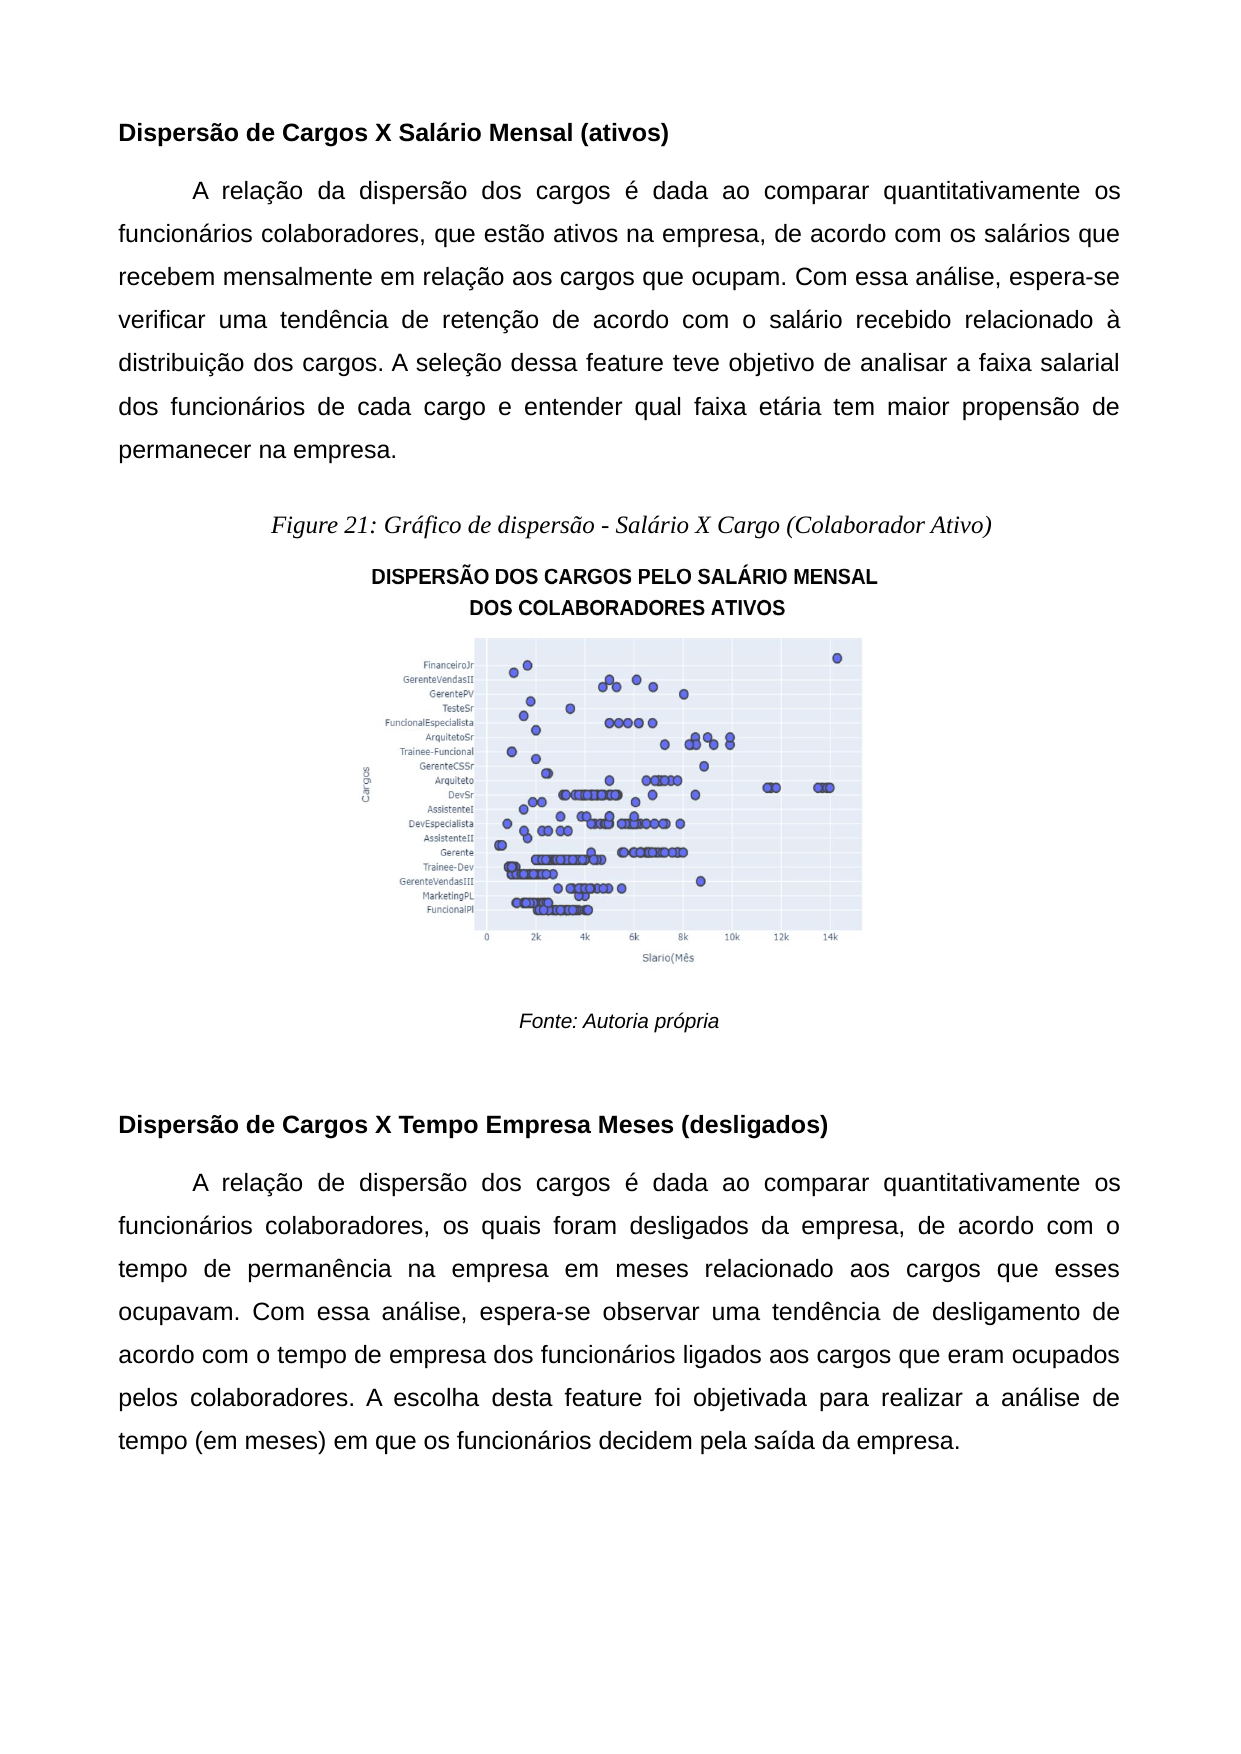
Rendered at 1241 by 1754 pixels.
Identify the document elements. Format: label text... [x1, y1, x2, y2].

text A relação de dispersão dos cargos é dada ao comparar quantitativamente os funcionários colaboradores, os quais foram desligados da empresa, de acordo com o tempo de permanência na empresa em meses relacionado aos cargos que esses ocupavam. Com essa análise, espera-se observar uma tendência de desligamento de acordo com o tempo de empresa dos funcionários ligados aos cargos que eram ocupados pelos colaboradores. A escolha desta feature foi objetivada para realizar a análise de tempo (em meses) em que os funcionários decidem pela saída da empresa. [118, 1168, 1122, 1455]
text Fonte: Autoria própria [118, 492, 1122, 1033]
text Dispersão de Cargos X Salário Mensal (ativos) [118, 118, 1122, 147]
picture [348, 547, 861, 978]
text Dispersão de Cargos X Tempo Empresa Meses (desligados) [118, 1110, 1122, 1139]
text Figure 21: Gráfico de dispersão - Salário X Cargo (Colaborador Ativo) [232, 510, 1034, 539]
text A relação da dispersão dos cargos é dada ao comparar quantitativamente os funcionários colaboradores, que estão ativos na empresa, de acordo com os salários que recebem mensalmente em relação aos cargos que ocupam. Com essa análise, espera-se verificar uma tendência de retenção de acordo com o salário recebido relacionado à distribuição dos cargos. A seleção dessa feature teve objetivo de analisar a faixa salarial dos funcionários de cada cargo e entender qual faixa etária tem maior propensão de permanecer na empresa. [118, 176, 1122, 463]
text [232, 539, 1034, 997]
